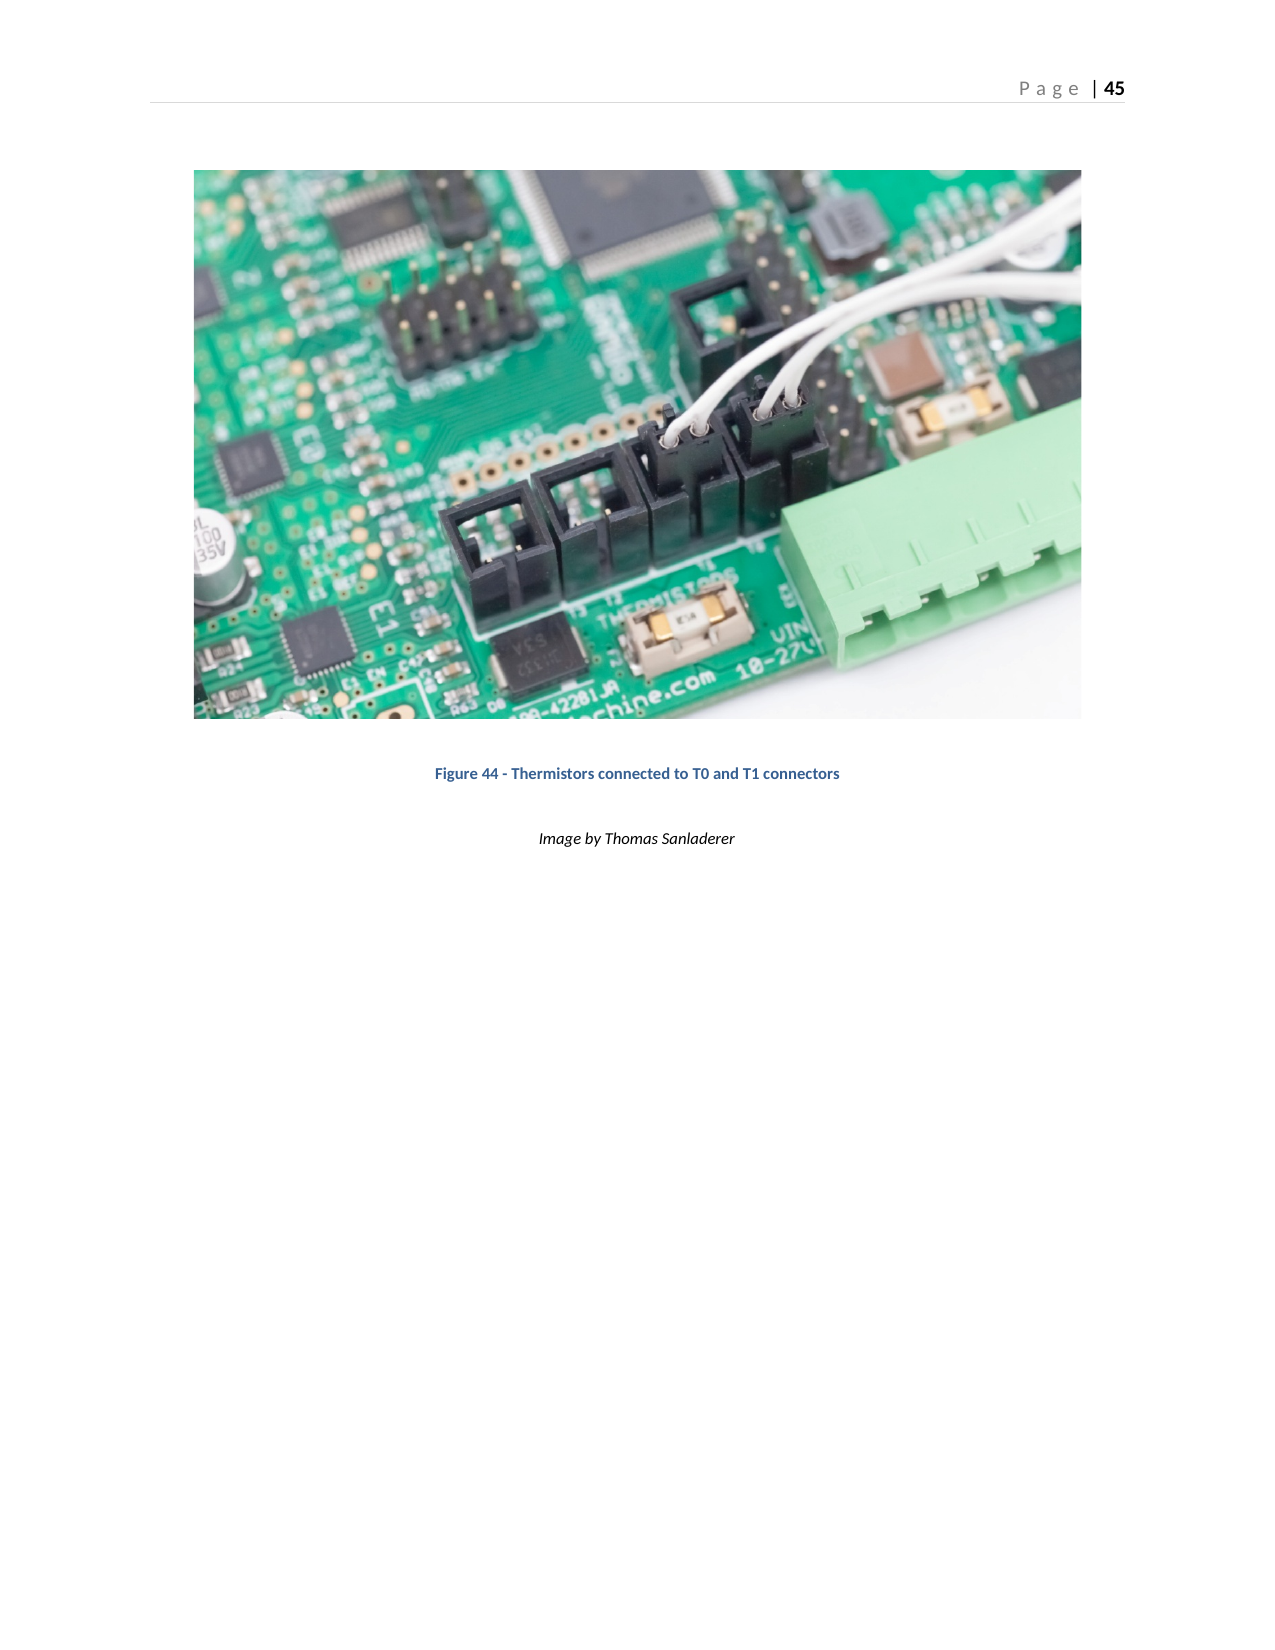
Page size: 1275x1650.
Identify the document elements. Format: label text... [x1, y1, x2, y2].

text Figure 44 - Thermistors connected to T0 and T1 connectors [150, 763, 1125, 784]
text Image by Thomas Sanladerer [150, 828, 1125, 849]
